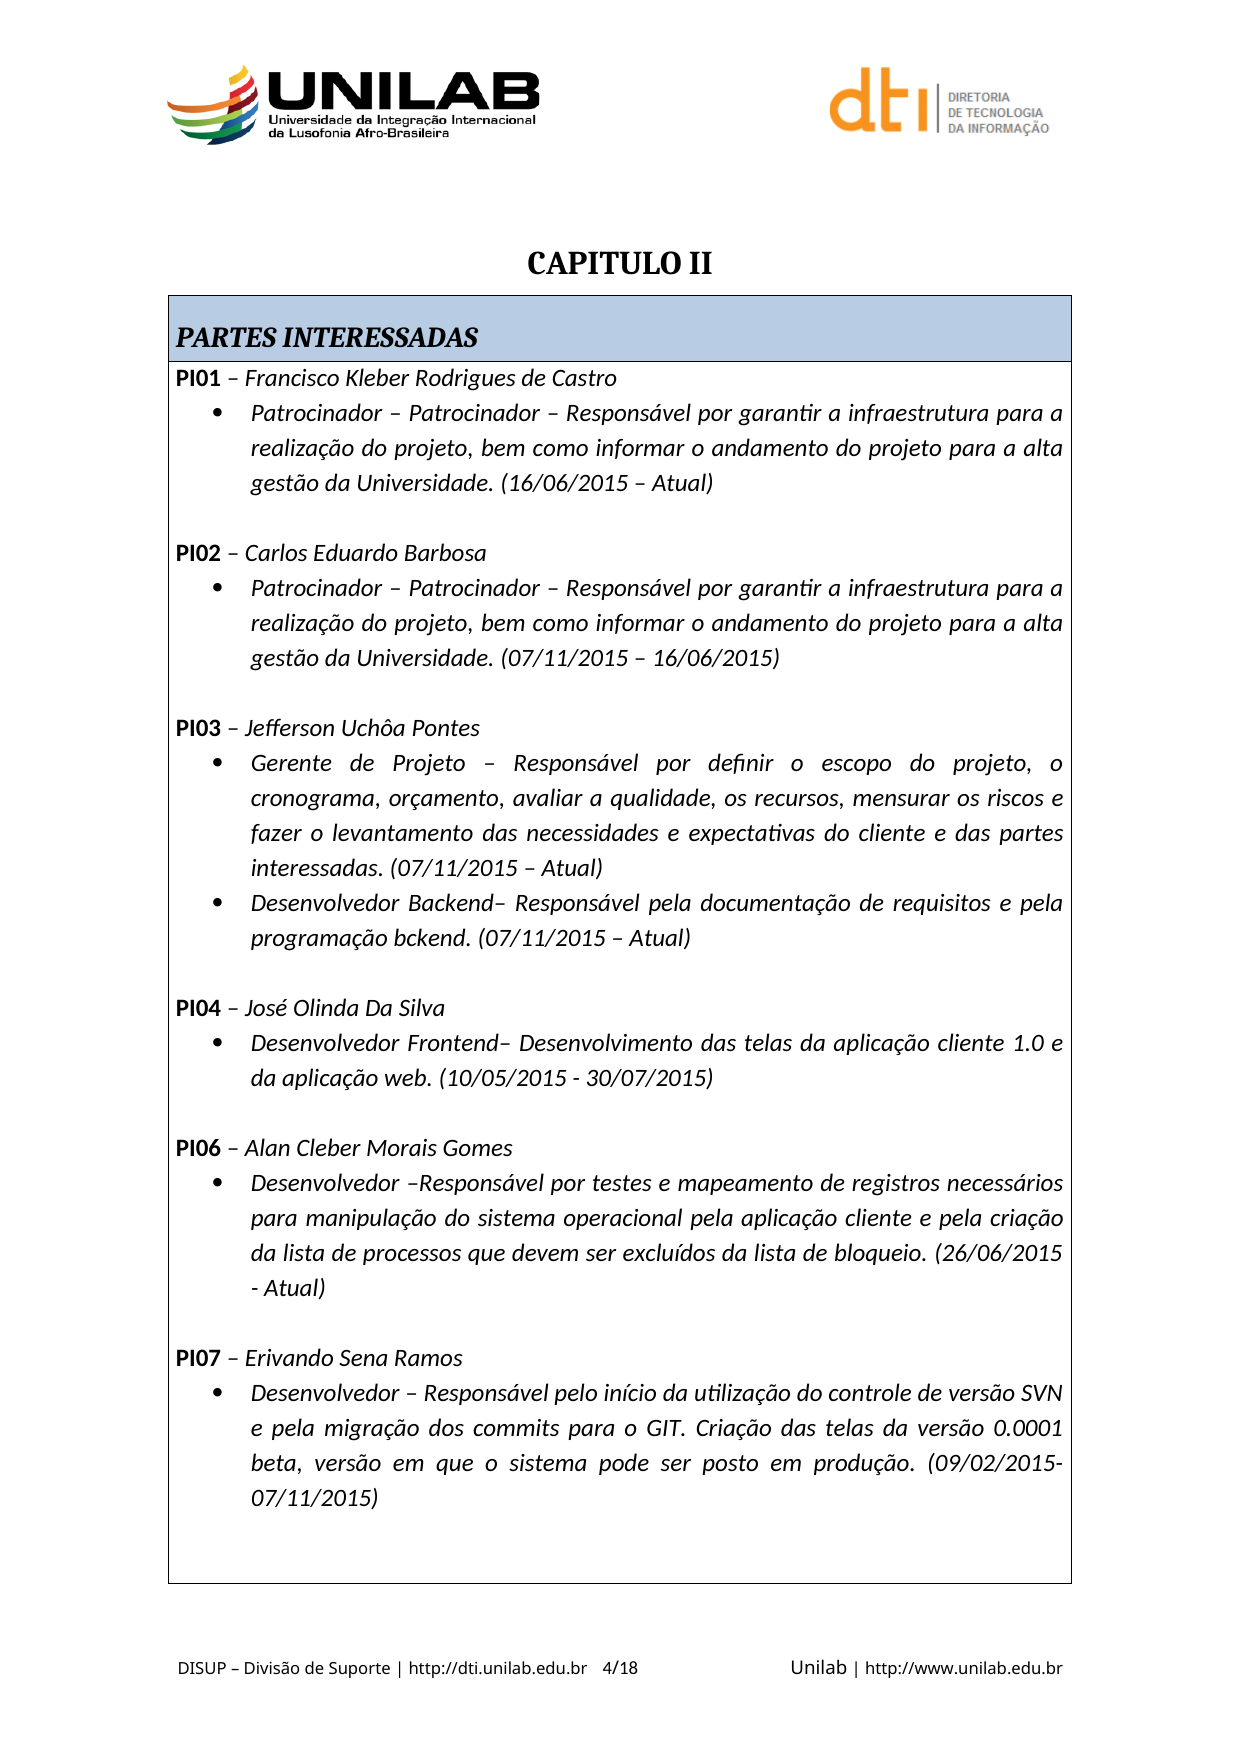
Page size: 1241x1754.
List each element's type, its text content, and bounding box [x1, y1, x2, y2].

table_header PARTES INTERESSADAS [169, 296, 1071, 361]
table_cell PI01 – Francisco Kleber Rodrigues de Castro Patrocinador – Patrocinador – Responsável por garantir a infraestrutura para a realização do projeto, bem como informar o andamento do projeto para a alta gestão da Universidade. (16/06/2015 – Atual) PI02 – Carlos Eduardo Barbosa Patrocinador – Patrocinador – Responsável por garantir a infraestrutura para a realização do projeto, bem como informar o andamento do projeto para a alta gestão da Universidade. (07/11/2015 – 16/06/2015) PI03 – Jefferson Uchôa Pontes Gerente de Projeto – Responsável por definir o escopo do projeto, o cronograma, orçamento, avaliar a qualidade, os recursos, mensurar os riscos e fazer o levantamento das necessidades e expectativas do cliente e das partes interessadas. (07/11/2015 – Atual) Desenvolvedor Backend– Responsável pela documentação de requisitos e pela programação bckend. (07/11/2015 – Atual) PI04 – José Olinda Da Silva Desenvolvedor Frontend– Desenvolvimento das telas da aplicação cliente 1.0 e da aplicação web. (10/05/2015 - 30/07/2015) PI06 – Alan Cleber Morais Gomes Desenvolvedor –Responsável por testes e mapeamento de registros necessários para manipulação do sistema operacional pela aplicação cliente e pela criação da lista de processos que devem ser excluídos da lista de bloqueio. (26/06/2015 - Atual) PI07 – Erivando Sena Ramos Desenvolvedor – Responsável pelo início da utilização do controle de versão SVN e pela migração dos commits para o GIT. Criação das telas da versão 0.0001 beta, versão em que o sistema pode ser posto em produção. (09/02/2015- 07/11/2015) [169, 362, 1071, 1582]
picture [829, 56, 1057, 145]
subtitle CAPITULO II [177, 245, 1063, 283]
